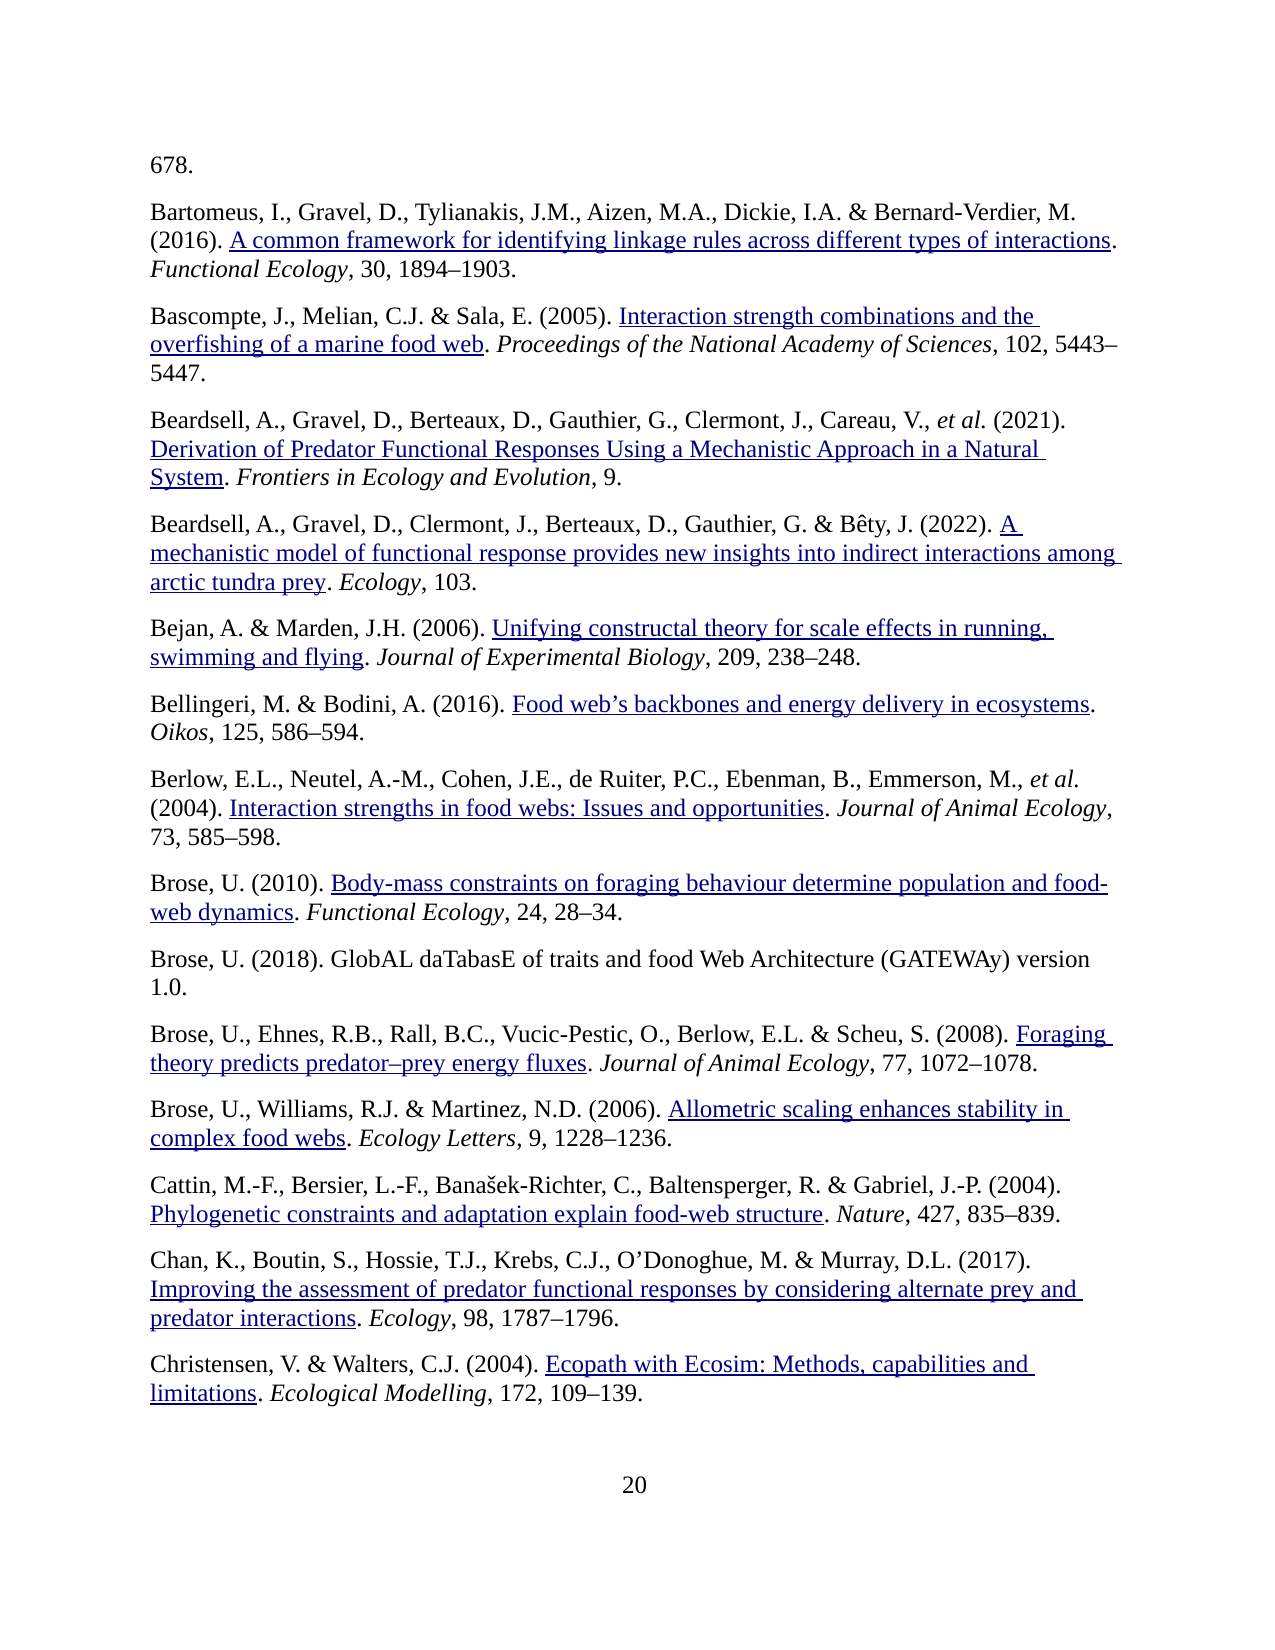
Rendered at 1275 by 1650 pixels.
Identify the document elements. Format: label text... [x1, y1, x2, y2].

text Cattin, M.-F., Bersier, L.-F., Banašek-Richter, C., Baltensperger, R. & Gabriel, J.-P. (2004). Phylogenetic constraints and adaptation explain food-web structure. Nature, 427, 835–839. [150, 1170, 1125, 1227]
text Bartomeus, I., Gravel, D., Tylianakis, J.M., Aizen, M.A., Dickie, I.A. & Bernard-Verdier, M. (2016). A common framework for identifying linkage rules across different types of interactions. Functional Ecology, 30, 1894–1903. [150, 197, 1125, 283]
text Bellingeri, M. & Bodini, A. (2016). Food web’s backbones and energy delivery in ecosystems. Oikos, 125, 586–594. [150, 689, 1125, 746]
text Beardsell, A., Gravel, D., Clermont, J., Berteaux, D., Gauthier, G. & Bêty, J. (2022). A mechanistic model of functional response provides new insights into indirect interactions among arctic tundra prey. Ecology, 103. [150, 509, 1125, 595]
text Bascompte, J., Melian, C.J. & Sala, E. (2005). Interaction strength combinations and the overfishing of a marine food web. Proceedings of the National Academy of Sciences, 102, 5443–5447. [150, 301, 1125, 387]
text Beardsell, A., Gravel, D., Berteaux, D., Gauthier, G., Clermont, J., Careau, V., et al. (2021). Derivation of Predator Functional Responses Using a Mechanistic Approach in a Natural System. Frontiers in Ecology and Evolution, 9. [150, 405, 1125, 491]
text Brose, U. (2018). GlobAL daTabasE of traits and food Web Architecture (GATEWAy) version 1.0. [150, 944, 1125, 1001]
text Brose, U., Ehnes, R.B., Rall, B.C., Vucic-Pestic, O., Berlow, E.L. & Scheu, S. (2008). Foraging theory predicts predator–prey energy fluxes. Journal of Animal Ecology, 77, 1072–1078. [150, 1019, 1125, 1077]
text Bejan, A. & Marden, J.H. (2006). Unifying constructal theory for scale effects in running, swimming and flying. Journal of Experimental Biology, 209, 238–248. [150, 613, 1125, 671]
text 678. [150, 150, 1125, 179]
text Berlow, E.L., Neutel, A.-M., Cohen, J.E., de Ruiter, P.C., Ebenman, B., Emmerson, M., et al. (2004). Interaction strengths in food webs: Issues and opportunities. Journal of Animal Ecology, 73, 585–598. [150, 764, 1125, 850]
text Chan, K., Boutin, S., Hossie, T.J., Krebs, C.J., O’Donoghue, M. & Murray, D.L. (2017). Improving the assessment of predator functional responses by considering alternate prey and predator interactions. Ecology, 98, 1787–1796. [150, 1245, 1125, 1332]
text Brose, U., Williams, R.J. & Martinez, N.D. (2006). Allometric scaling enhances stability in complex food webs. Ecology Letters, 9, 1228–1236. [150, 1094, 1125, 1152]
text Christensen, V. & Walters, C.J. (2004). Ecopath with Ecosim: Methods, capabilities and limitations. Ecological Modelling, 172, 109–139. [150, 1349, 1125, 1407]
text Brose, U. (2010). Body-mass constraints on foraging behaviour determine population and food-web dynamics. Functional Ecology, 24, 28–34. [150, 868, 1125, 926]
